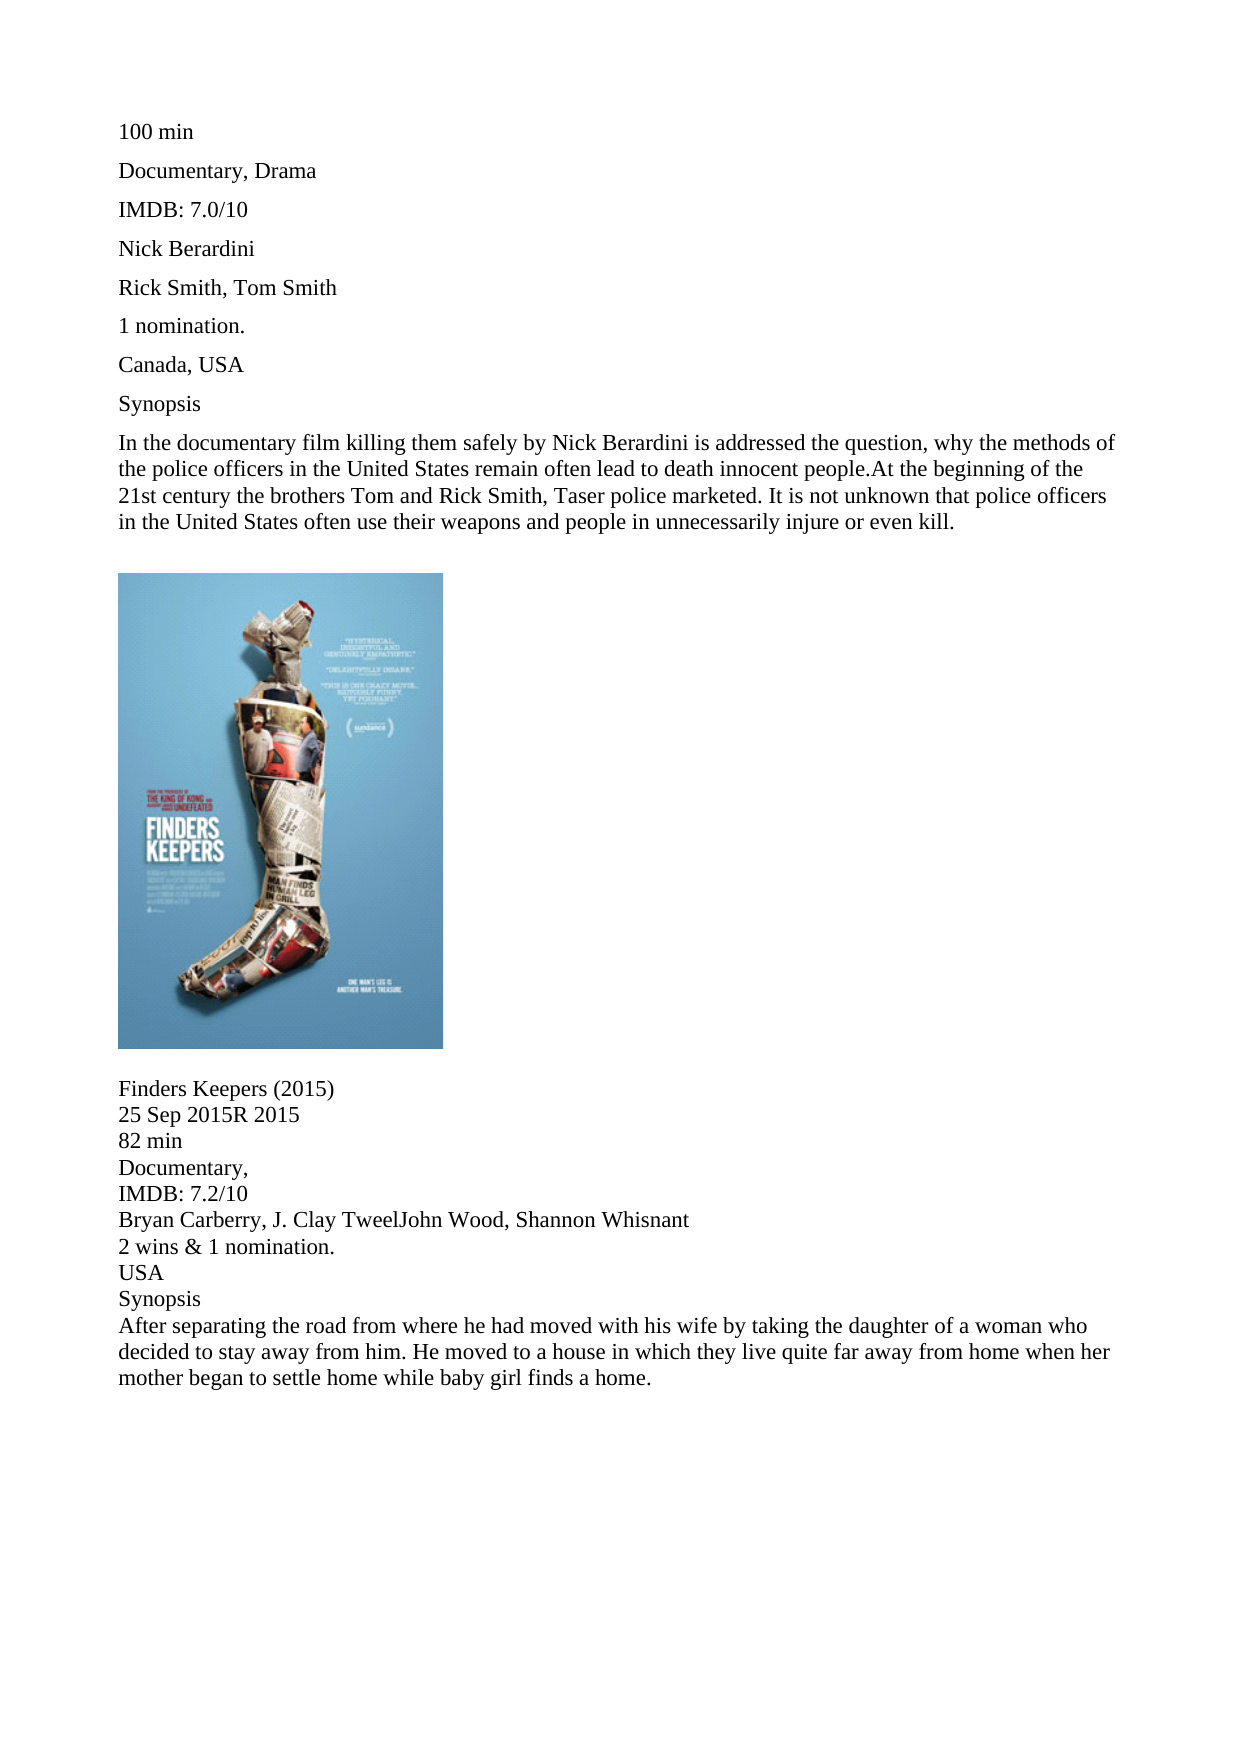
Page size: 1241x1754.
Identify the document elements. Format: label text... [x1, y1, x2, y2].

text Synopsis [118, 390, 1122, 416]
text 25 Sep 2015R 2015 [118, 1101, 1122, 1127]
text Nick Berardini [118, 235, 1122, 261]
text IMDB: 7.0/10 [118, 196, 1122, 222]
text 82 min [118, 1127, 1122, 1154]
text Canada, USA [118, 351, 1122, 378]
text 100 min [118, 118, 1122, 144]
text Rick Smith, Tom Smith [118, 273, 1122, 300]
text 2 wins & 1 nomination. [118, 1233, 1122, 1259]
text Synopsis [118, 1285, 1122, 1312]
text In the documentary film killing them safely by Nick Berardini is addressed the question, why the methods of the police officers in the United States remain often lead to death innocent people.At the beginning of the 21st century the brothers Tom and Rick Smith, Taser police marketed. It is not unknown that police officers in the United States often use their weapons and people in unnecessarily injure or even kill. [118, 429, 1122, 534]
text USA [118, 1259, 1122, 1285]
text Bryan Carberry, J. Clay TweelJohn Wood, Shannon Whisnant [118, 1206, 1122, 1233]
text Documentary, Drama [118, 157, 1122, 183]
text Documentary, [118, 1154, 1122, 1180]
text IMDB: 7.2/10 [118, 1180, 1122, 1206]
text Finders Keepers (2015) [118, 1074, 1122, 1101]
text 1 nomination. [118, 312, 1122, 339]
text After separating the road from where he had moved with his wife by taking the daughter of a woman who decided to stay away from him. He moved to a house in which they live quite far away from home when her mother began to settle home while baby girl finds a home. [118, 1312, 1122, 1391]
